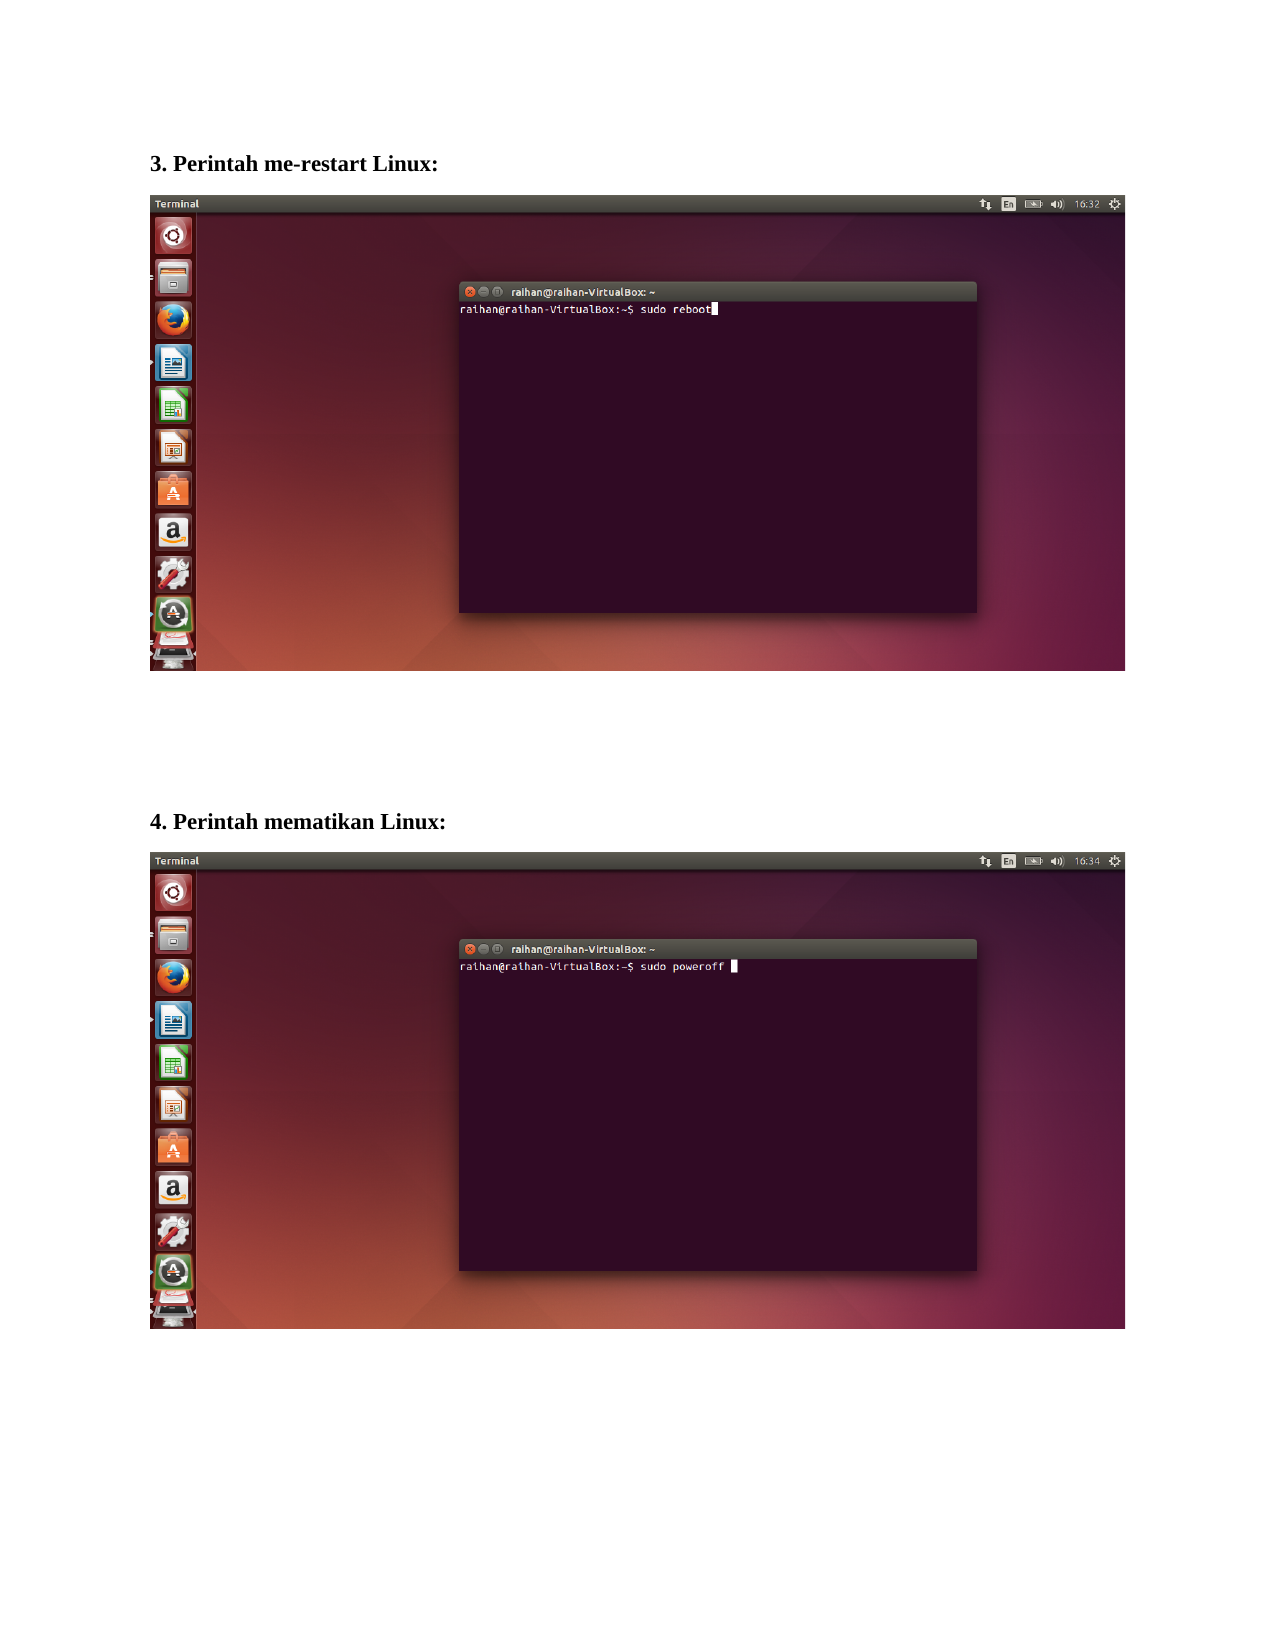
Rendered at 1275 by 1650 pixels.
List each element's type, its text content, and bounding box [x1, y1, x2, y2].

text 4. Perintah mematikan Linux: [150, 808, 1125, 834]
text 3. Perintah me-restart Linux: [150, 150, 1125, 176]
picture [150, 852, 1125, 1329]
picture [150, 195, 1125, 671]
